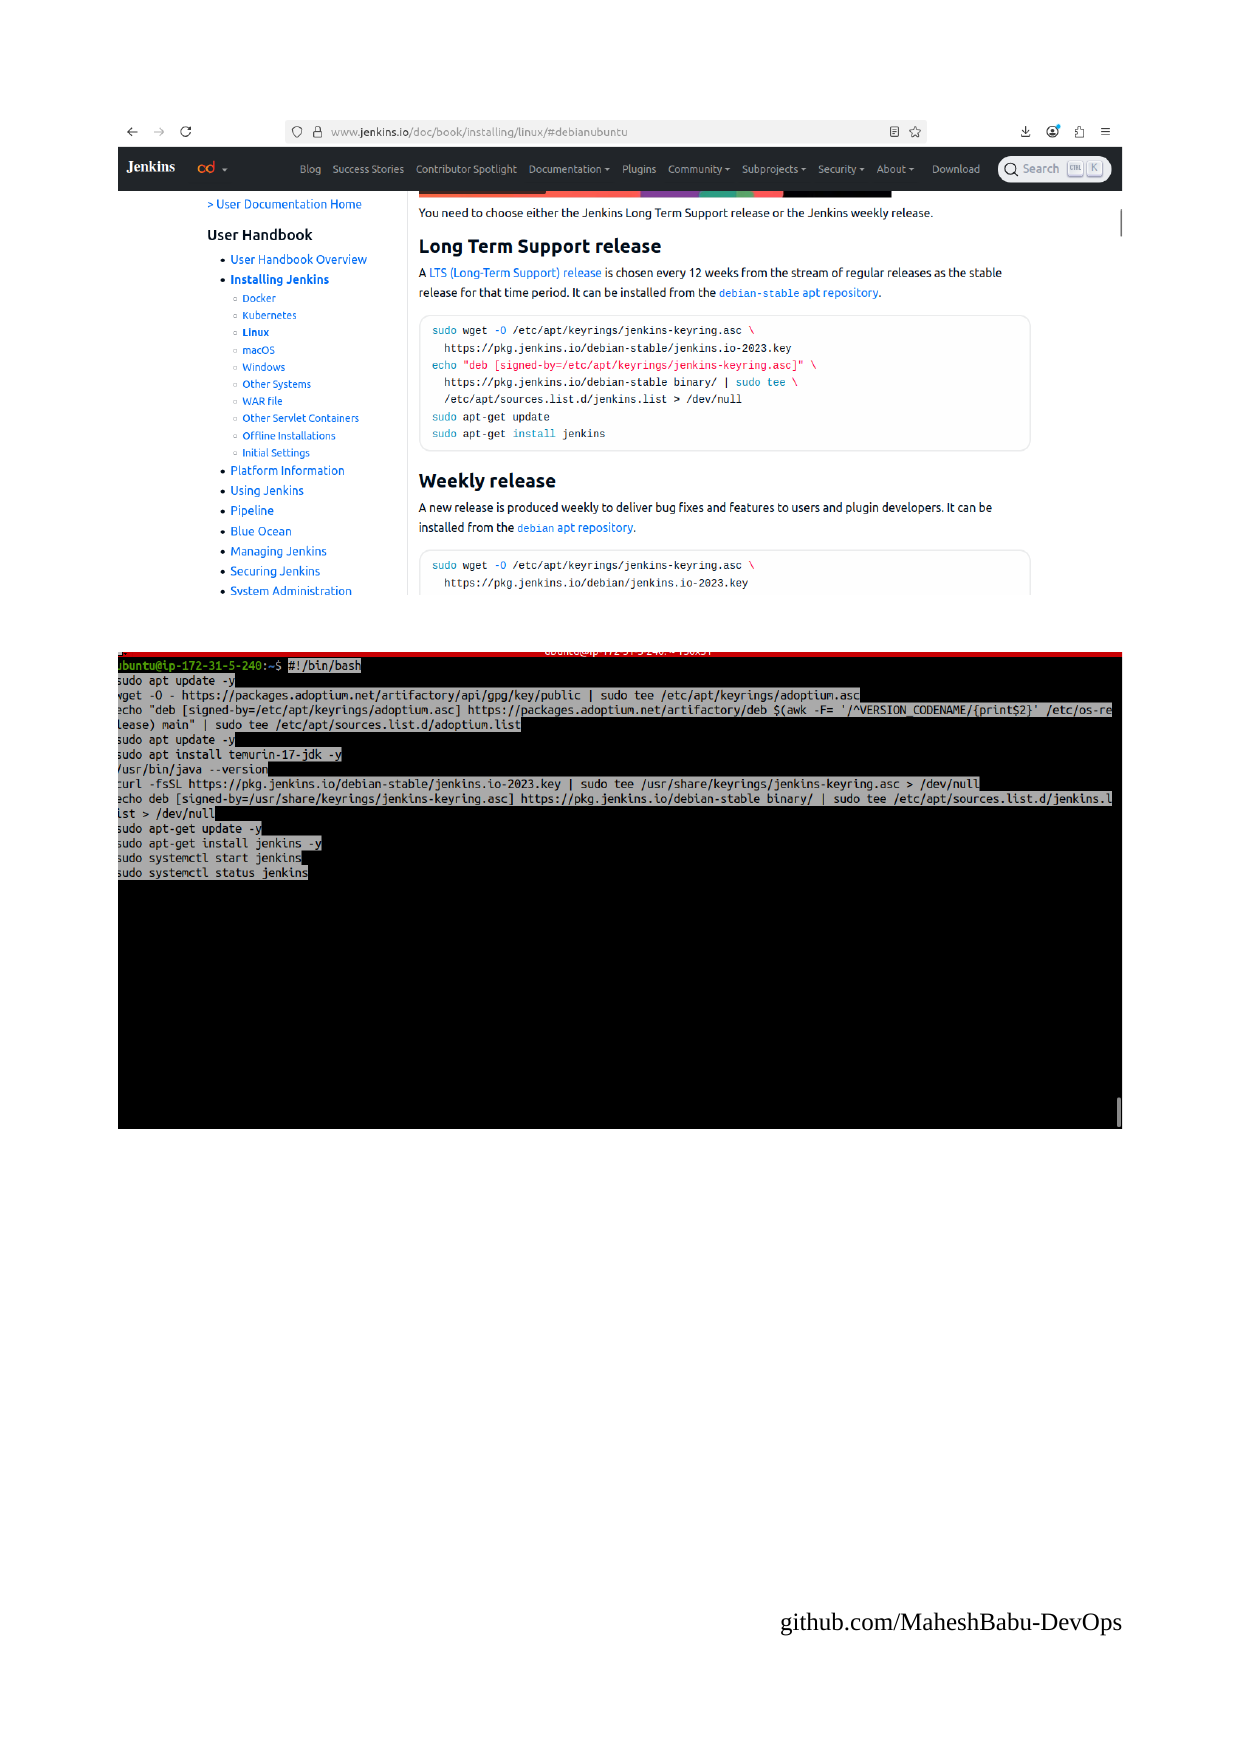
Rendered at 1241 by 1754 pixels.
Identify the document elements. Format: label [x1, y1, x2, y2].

picture [118, 118, 1123, 595]
picture [118, 652, 1123, 1129]
